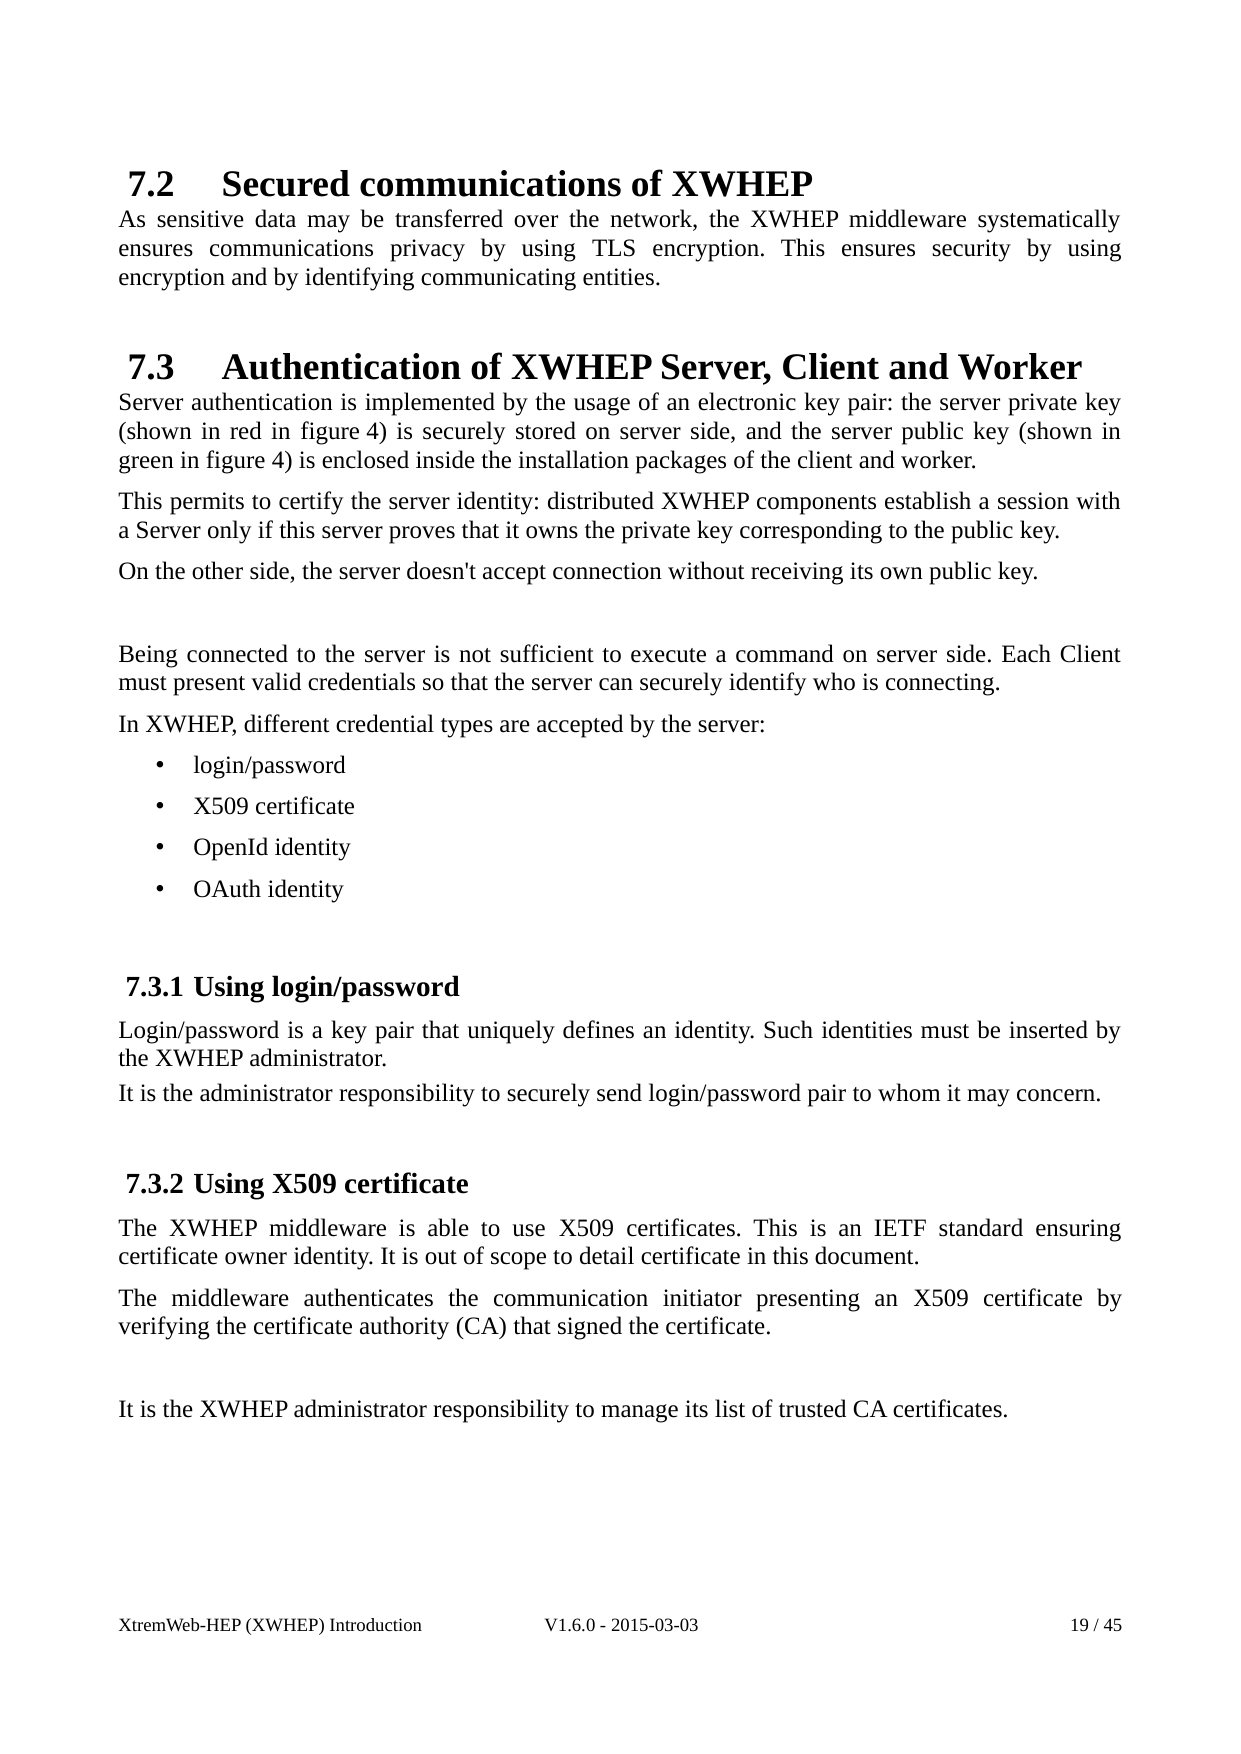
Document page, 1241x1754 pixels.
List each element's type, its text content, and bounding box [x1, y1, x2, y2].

text The XWHEP middleware is able to use X509 certificates. This is an IETF standard ensuring certificate owner identity. It is out of scope to detail certificate in this document. [118, 1213, 1122, 1270]
text It is the administrator responsibility to securely send login/password pair to whom it may concern. [118, 1078, 1122, 1107]
text It is the XWHEP administrator responsibility to manage its list of trusted CA certificates. [118, 1394, 1122, 1423]
text In XWHEP, different credential types are accepted by the server: [118, 709, 1122, 737]
subtitle Using login/password [118, 969, 1122, 1002]
list X509 certificate [156, 791, 1122, 820]
subtitle Secured communications of XWHEP [118, 161, 1122, 204]
text Server authentication is implemented by the usage of an electronic key pair: the server private key (shown in red in figure 4) is securely stored on server side, and the server public key (shown in green in figure 4) is enclosed inside the installation packages of the client and worker. [118, 387, 1122, 474]
subtitle Using X509 certificate [118, 1167, 1122, 1200]
list OpenId identity [156, 832, 1122, 861]
text As sensitive data may be transferred over the network, the XWHEP middleware systematically ensures communications privacy by using TLS encryption. This ensures security by using encryption and by identifying communicating entities. [118, 204, 1122, 291]
subtitle Authentication of XWHEP Server, Client and Worker [118, 344, 1122, 387]
list OAuth identity [156, 874, 1122, 902]
text On the other side, the server doesn't accept connection without receiving its own public key. [118, 556, 1122, 585]
text Being connected to the server is not sufficient to execute a command on server side. Each Client must present valid credentials so that the server can securely identify who is connecting. [118, 639, 1122, 696]
text Login/password is a key pair that uniquely defines an identity. Such identities must be inserted by the XWHEP administrator. [118, 1015, 1122, 1072]
list login/password [156, 750, 1122, 779]
text This permits to certify the server identity: distributed XWHEP components establish a session with a Server only if this server proves that it owns the private key corresponding to the public key. [118, 486, 1122, 544]
text The middleware authenticates the communication initiator presenting an X509 certificate by verifying the certificate authority (CA) that signed the certificate. [118, 1283, 1122, 1340]
